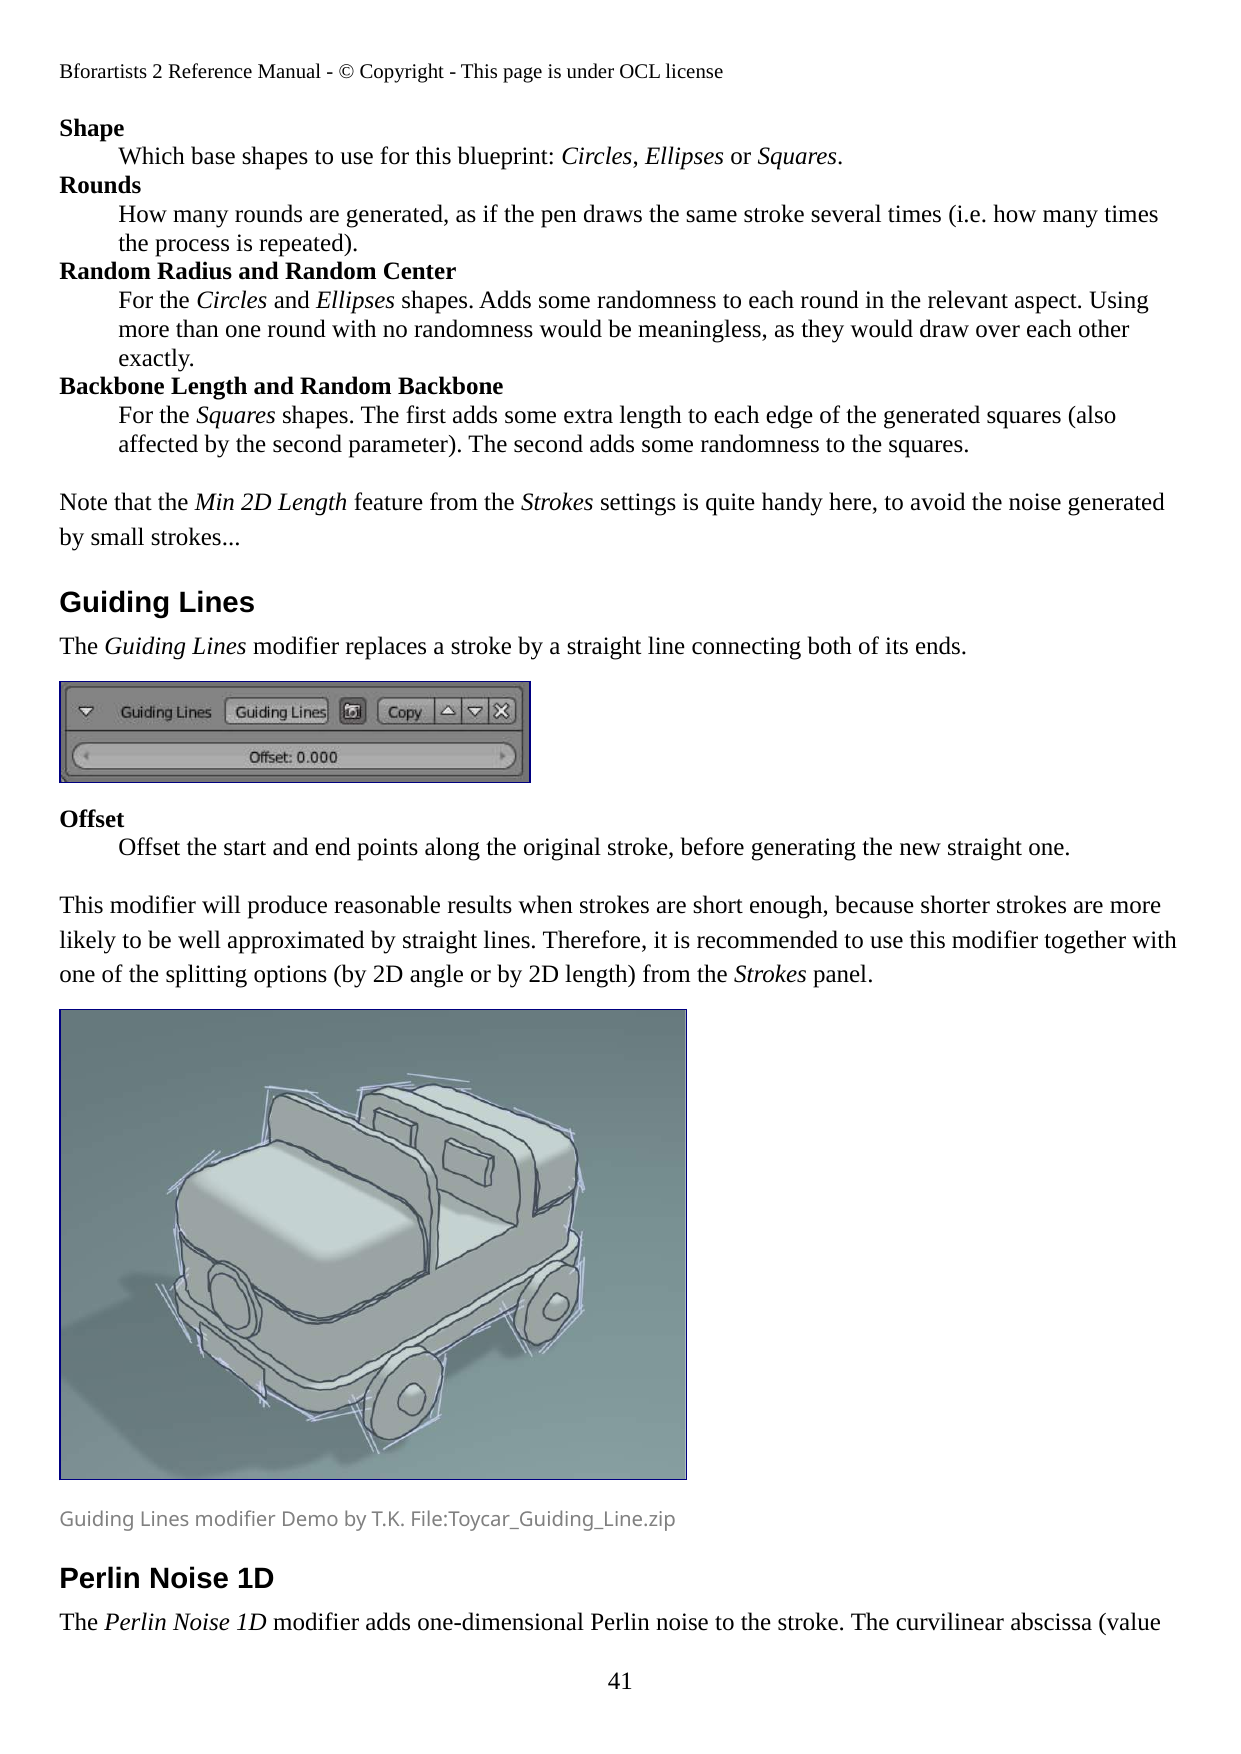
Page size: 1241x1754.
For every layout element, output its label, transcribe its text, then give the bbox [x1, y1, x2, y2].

subtitle Random Radius and Random Center [59, 256, 1181, 285]
subtitle Guiding Lines [59, 585, 1181, 619]
text The Guiding Lines modifier replaces a stroke by a straight line connecting both of its ends. [59, 631, 1181, 660]
subtitle Shape [59, 113, 1181, 141]
text Note that the Min 2D Length feature from the Strokes settings is quite handy here, to avoid the noise generated by small strokes... [59, 487, 1181, 550]
subtitle Rounds [59, 170, 1181, 199]
list Offset the start and end points along the original stroke, before generating the new straight one. [118, 832, 1181, 861]
list For the Circles and Ellipses shapes. Adds some randomness to each round in the relevant aspect. Using more than one round with no randomness would be meaningless, as they would draw over each other exactly. [118, 285, 1181, 371]
picture [61, 1010, 686, 1479]
subtitle Backbone Length and Random Backbone [59, 371, 1181, 400]
list Which base shapes to use for this blueprint: Circles, Ellipses or Squares. [118, 141, 1181, 170]
text This modifier will produce reasonable results when strokes are short enough, because shorter strokes are more likely to be well approximated by straight lines. Therefore, it is recommended to use this modifier together with one of the splitting options (by 2D angle or by 2D length) from the Strokes panel. [59, 891, 1181, 988]
list For the Squares shapes. The first adds some extra length to each edge of the generated squares (also affected by the second parameter). The second adds some randomness to the squares. [118, 400, 1181, 458]
text The Perlin Noise 1D modifier adds one-dimensional Perlin noise to the stroke. The curvilinear abscissa (value [59, 1607, 1181, 1636]
text Guiding Lines modifier Demo by T.K. File:Toycar_Guiding_Line.zip [59, 1501, 1181, 1532]
subtitle Perlin Noise 1D [59, 1561, 1181, 1595]
subtitle Offset [59, 804, 1181, 832]
picture [61, 682, 529, 782]
list How many rounds are generated, as if the pen draws the same stroke several times (i.e. how many times the process is repeated). [118, 199, 1181, 256]
